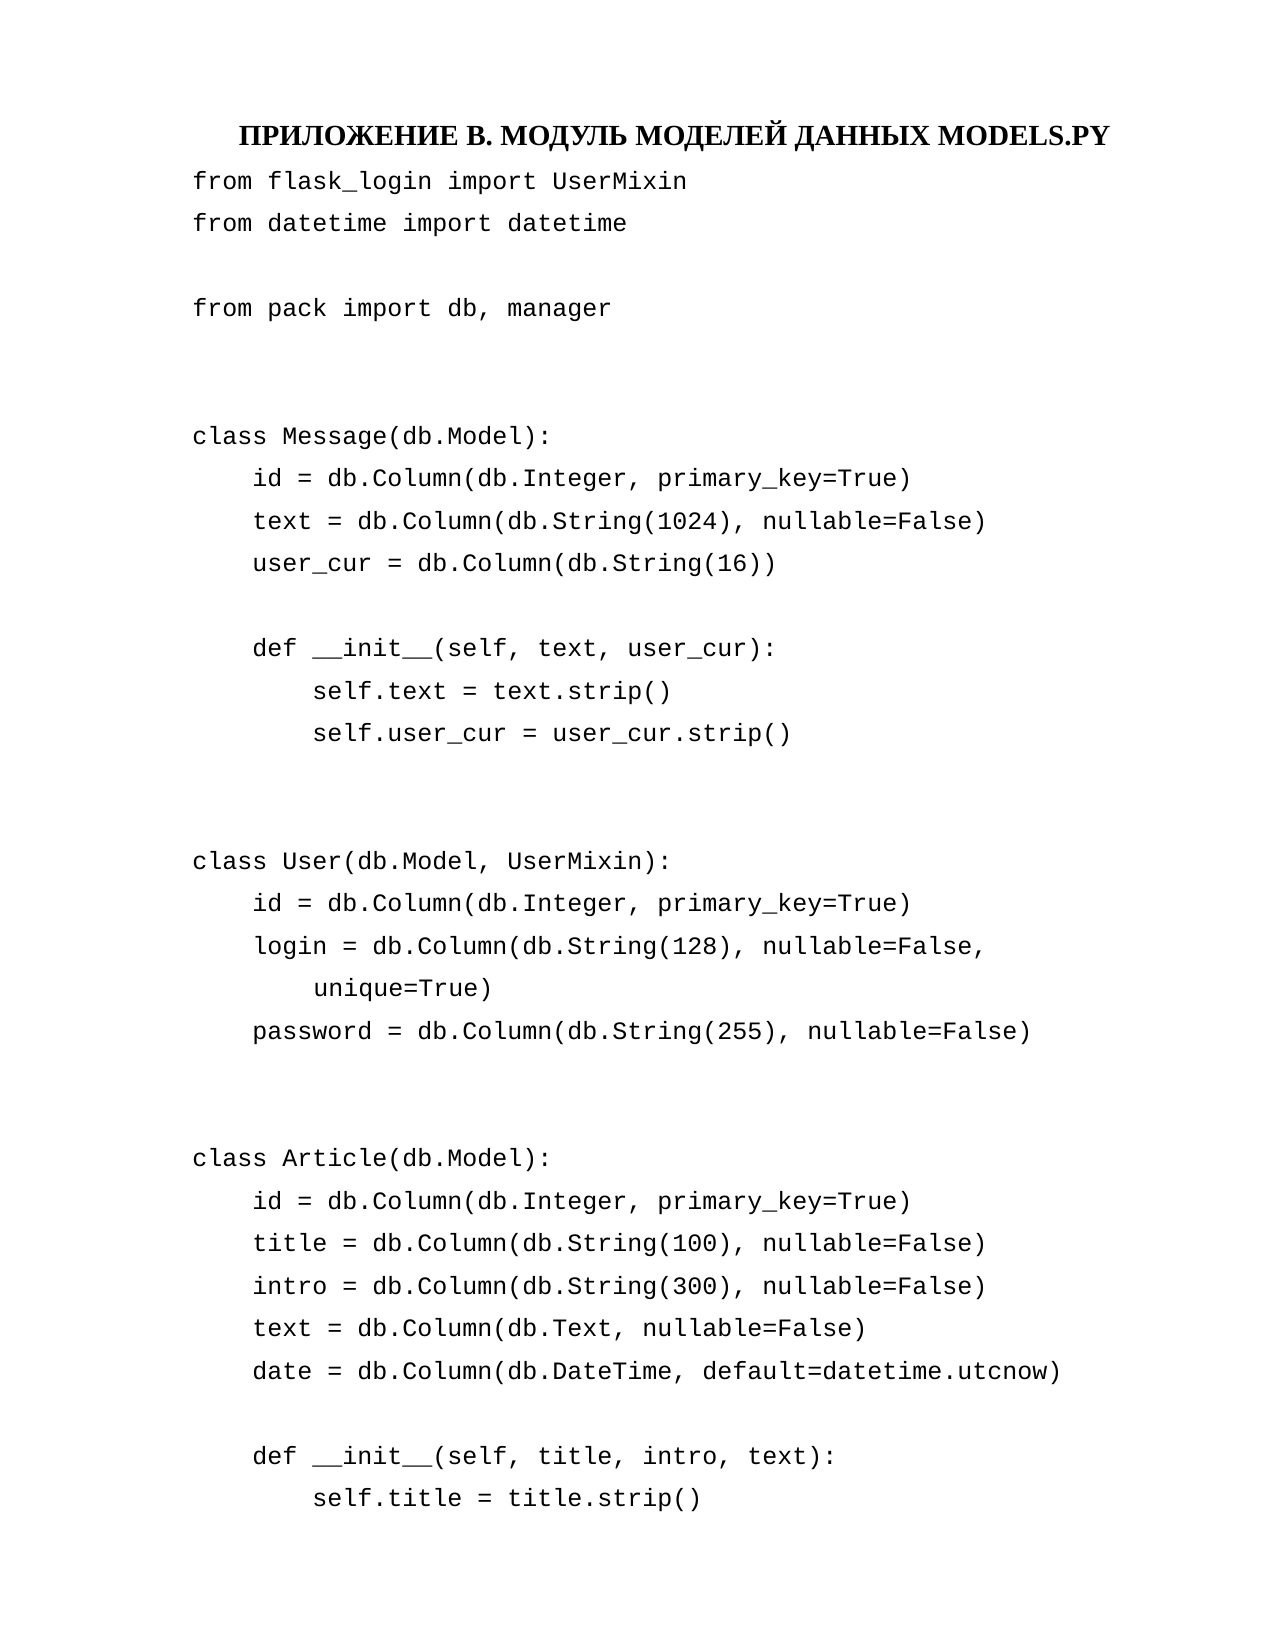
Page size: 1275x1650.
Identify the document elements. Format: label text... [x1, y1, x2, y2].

text login = db.Column(db.String(128), nullable=False, [118, 933, 1157, 962]
text self.title = title.strip() [118, 1486, 1157, 1514]
text class Article(db.Model): [118, 1146, 1157, 1174]
text def __init__(self, title, intro, text): [118, 1443, 1157, 1472]
text text = db.Column(db.String(1024), nullable=False) [118, 508, 1157, 537]
text title = db.Column(db.String(100), nullable=False) [118, 1231, 1157, 1259]
text date = db.Column(db.DateTime, default=datetime.utcnow) [118, 1358, 1157, 1387]
text user_cur = db.Column(db.String(16)) [118, 551, 1157, 579]
subtitle Приложение В. Модуль моделей данных models.py [118, 118, 1157, 152]
text password = db.Column(db.String(255), nullable=False) [118, 1018, 1157, 1047]
text intro = db.Column(db.String(300), nullable=False) [118, 1273, 1157, 1302]
text class Message(db.Model): [118, 423, 1157, 452]
text id = db.Column(db.Integer, primary_key=True) [118, 891, 1157, 919]
text def __init__(self, text, user_cur): [118, 636, 1157, 664]
text from pack import db, manager [118, 296, 1157, 324]
text self.user_cur = user_cur.strip() [118, 721, 1157, 749]
text id = db.Column(db.Integer, primary_key=True) [118, 1188, 1157, 1217]
text unique=True) [118, 976, 1157, 1004]
text from datetime import datetime [118, 211, 1157, 239]
text self.text = text.strip() [118, 678, 1157, 707]
text text = db.Column(db.Text, nullable=False) [118, 1316, 1157, 1344]
text from flask_login import UserMixin [118, 168, 1157, 197]
text class User(db.Model, UserMixin): [118, 848, 1157, 877]
text id = db.Column(db.Integer, primary_key=True) [118, 466, 1157, 494]
